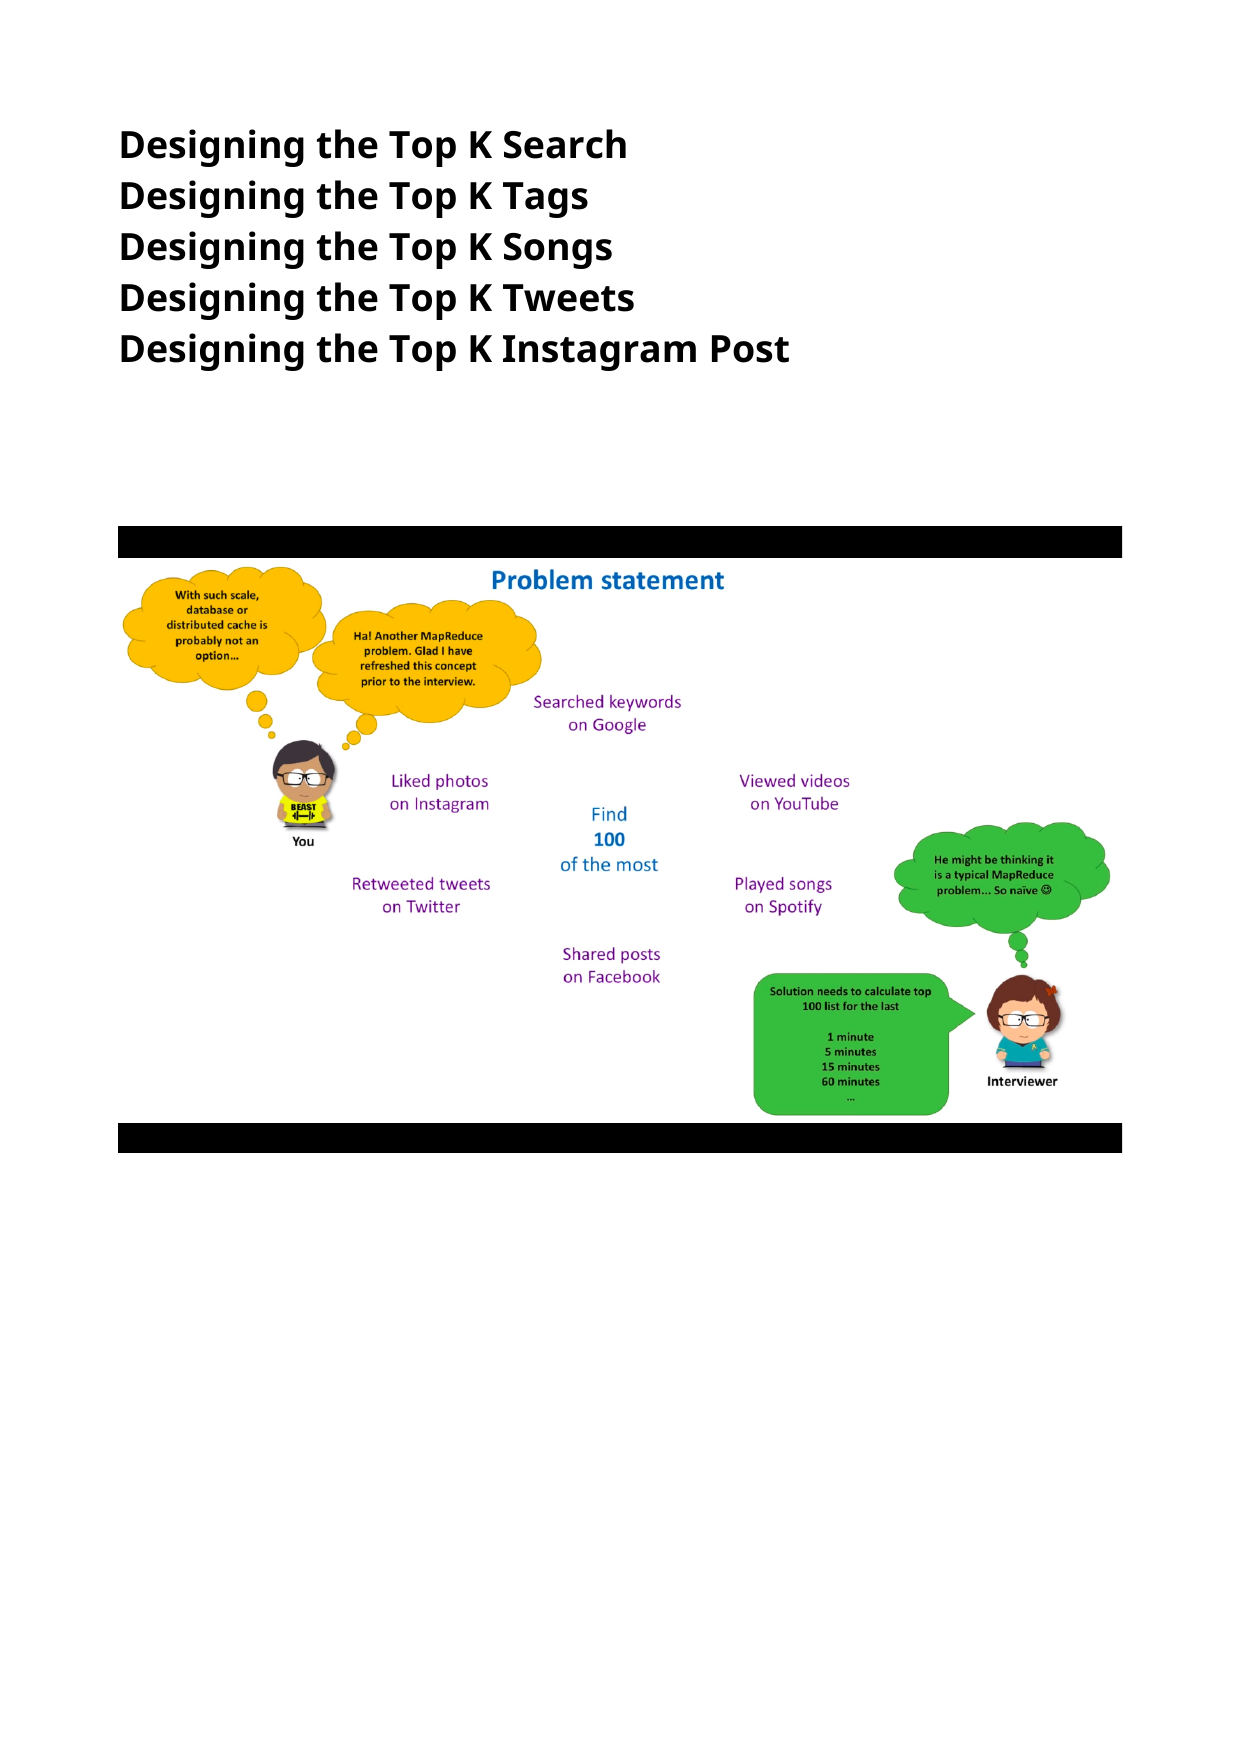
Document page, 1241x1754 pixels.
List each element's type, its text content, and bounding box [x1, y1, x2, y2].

text Designing the Top K Tags [118, 169, 1122, 220]
text Designing the Top K Instagram Post [118, 322, 1122, 373]
text Designing the Top K Search [118, 118, 1122, 169]
text Designing the Top K Songs [118, 220, 1122, 271]
text Designing the Top K Tweets [118, 271, 1122, 322]
picture [118, 526, 1123, 1153]
